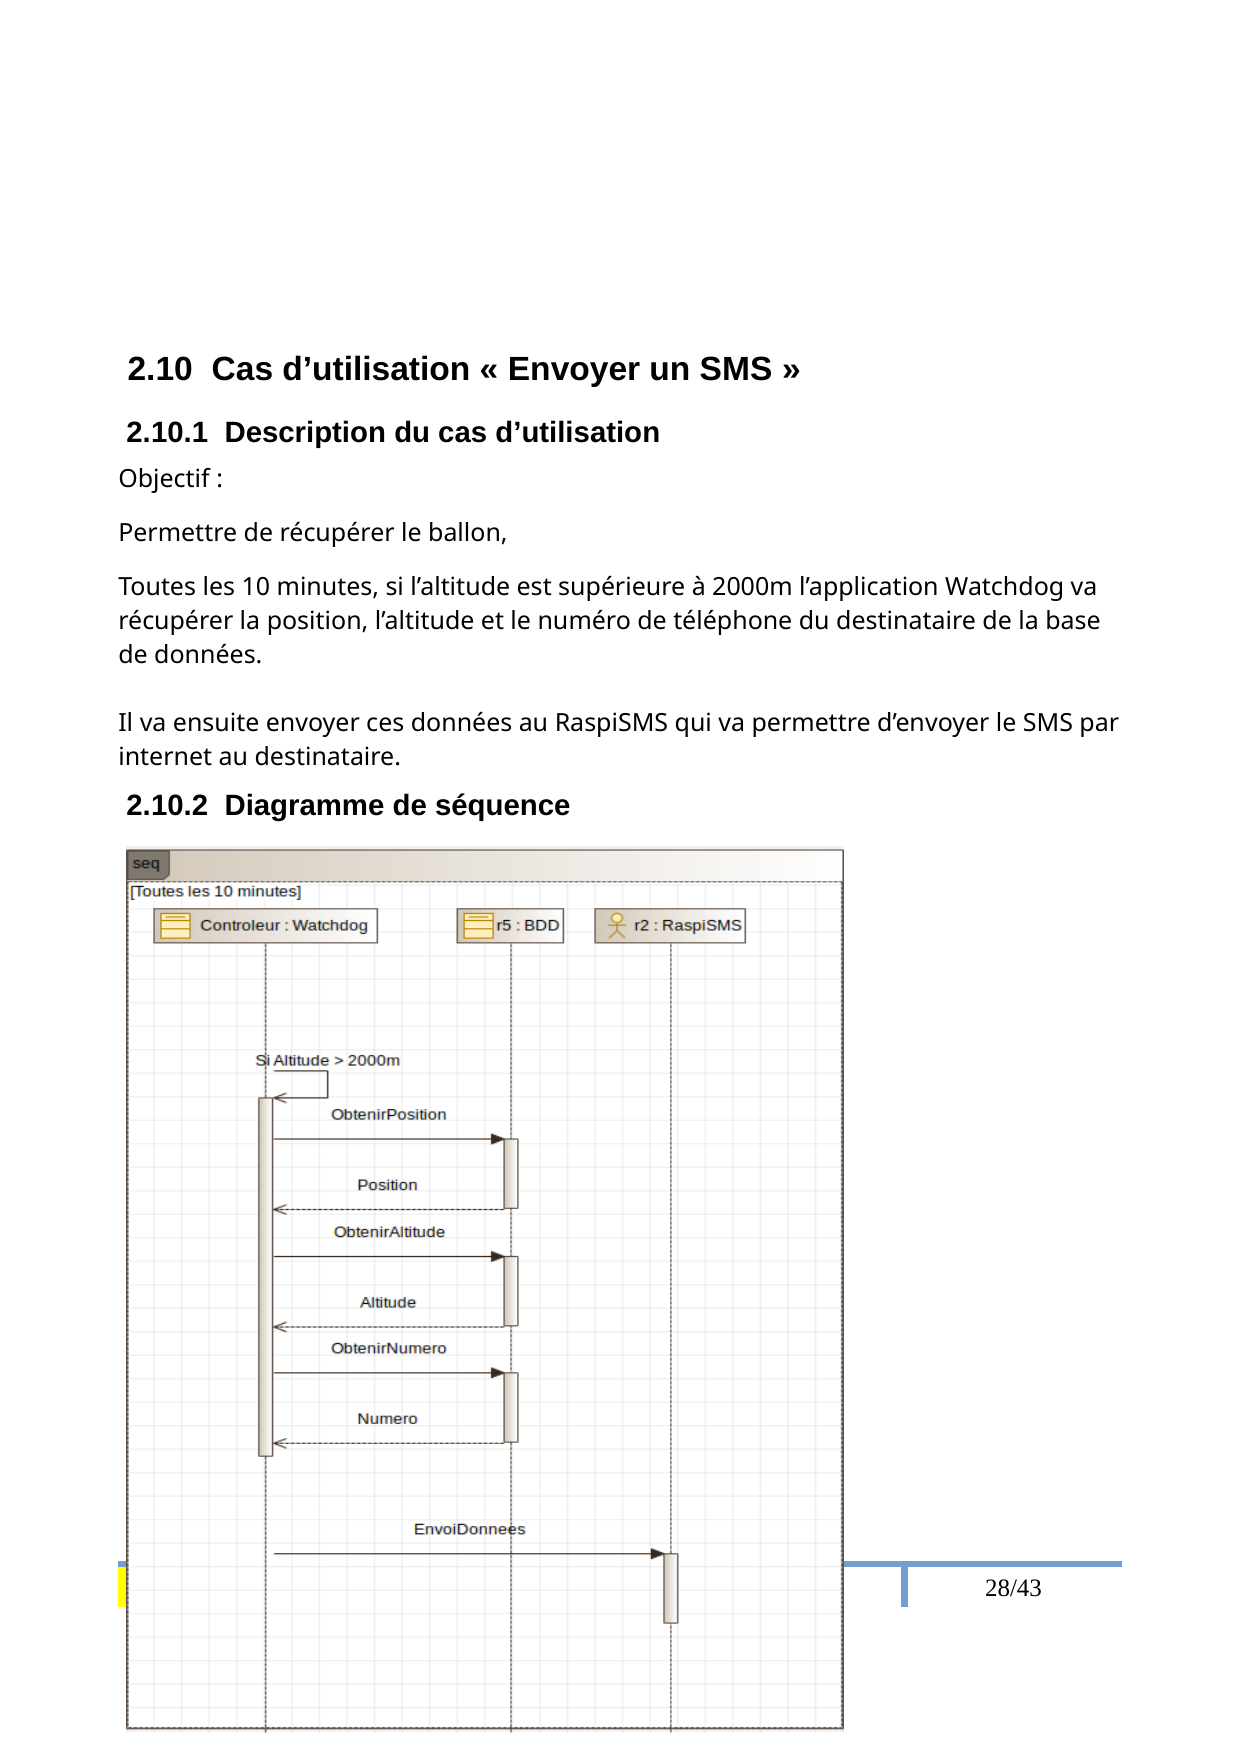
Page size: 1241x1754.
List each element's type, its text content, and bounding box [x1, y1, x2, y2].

picture [126, 846, 844, 1733]
text Permettre de récupérer le ballon, [118, 515, 1122, 549]
text Il va ensuite envoyer ces données au RaspiSMS qui va permettre d’envoyer le SMS par internet au destinataire. [118, 705, 1122, 773]
subtitle Description du cas d’utilisation [118, 415, 1122, 448]
subtitle Diagramme de séquence [118, 787, 1122, 821]
subtitle Cas d’utilisation « Envoyer un SMS » [118, 349, 1122, 388]
text Objectif : [118, 461, 1122, 495]
text Toutes les 10 minutes, si l’altitude est supérieure à 2000m l’application Watchdog va récupérer la position, l’altitude et le numéro de téléphone du destinataire de la base de données. [118, 568, 1122, 671]
